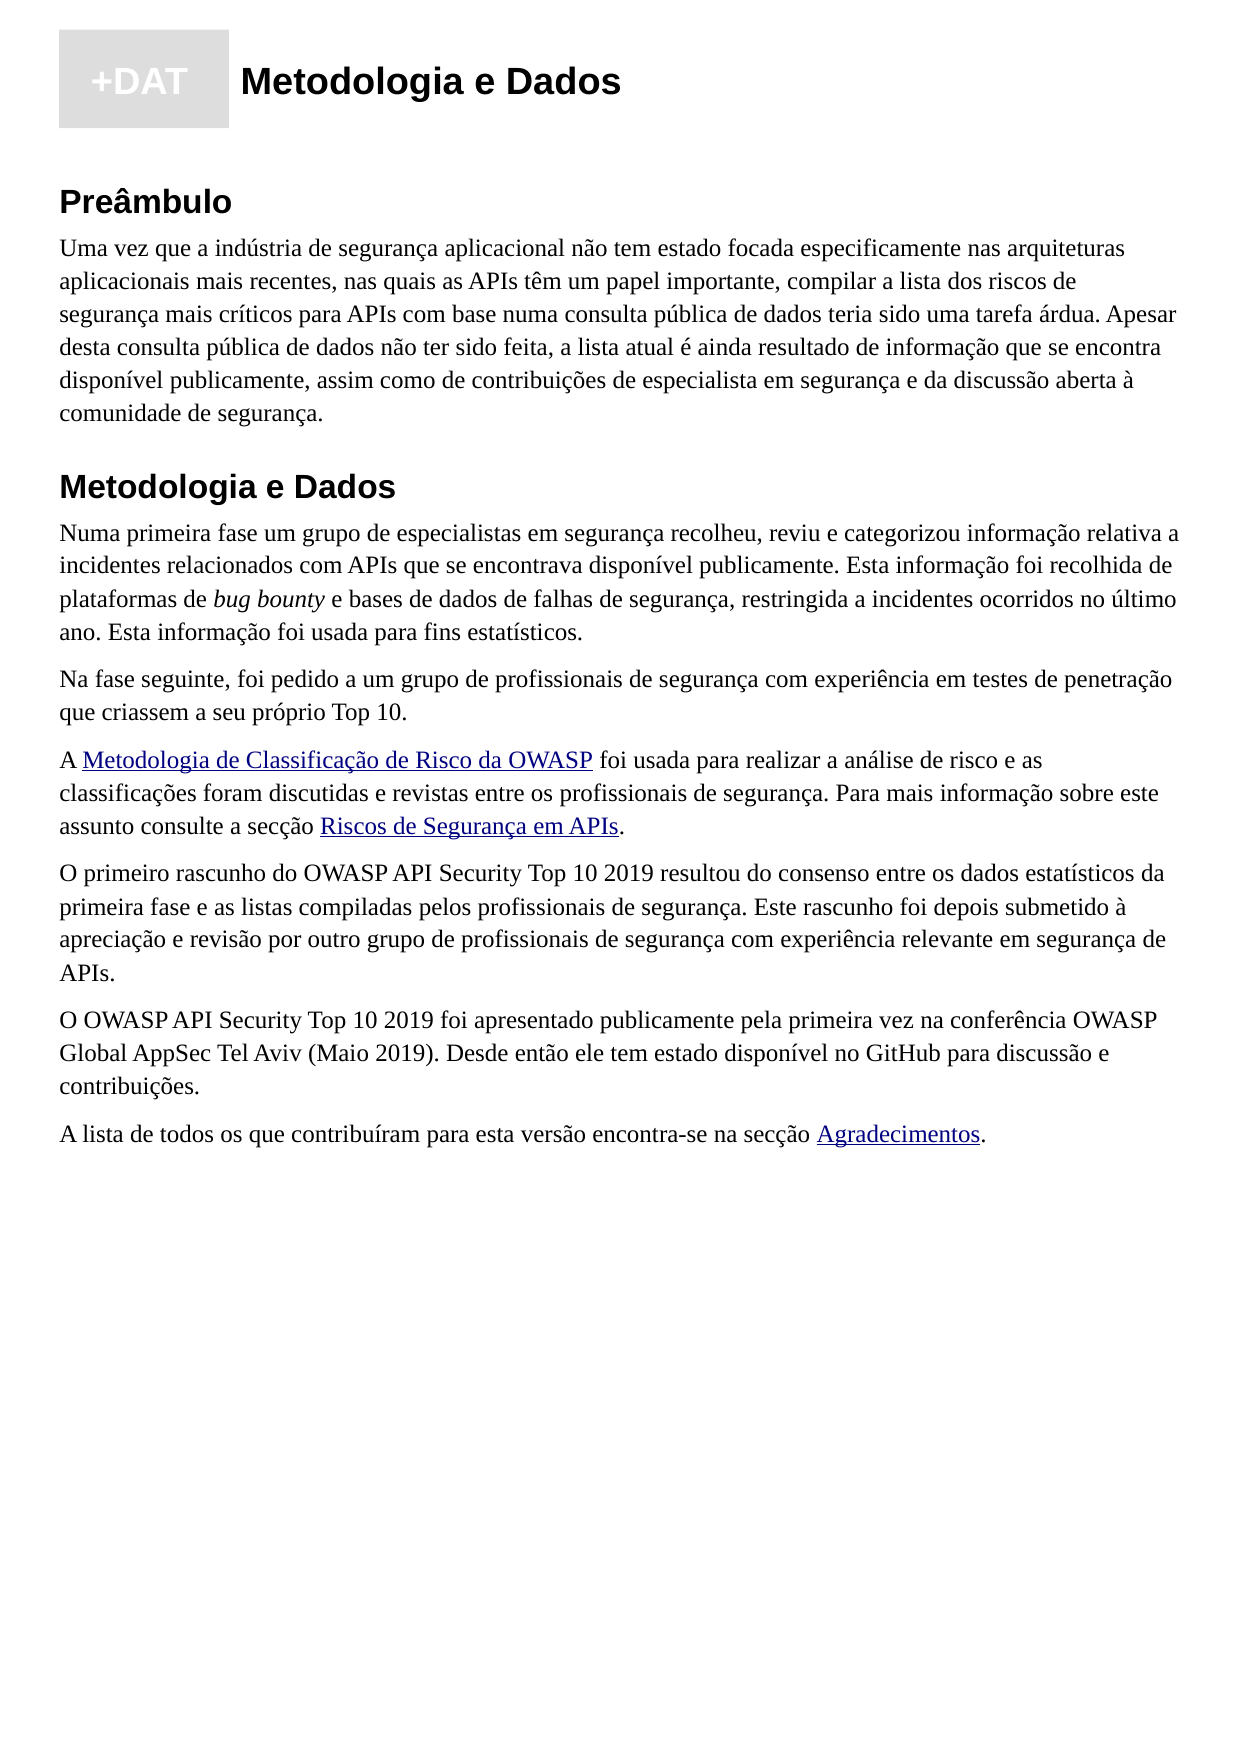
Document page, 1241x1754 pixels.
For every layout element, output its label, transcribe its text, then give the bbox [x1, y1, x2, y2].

text A Metodologia de Classificação de Risco da OWASP foi usada para realizar a análise de risco e as classificações foram discutidas e revistas entre os profissionais de segurança. Para mais informação sobre este assunto consulte a secção Riscos de Segurança em APIs. [59, 745, 1181, 840]
subtitle Metodologia e Dados [59, 466, 1181, 505]
text O OWASP API Security Top 10 2019 foi apresentado publicamente pela primeira vez na conferência OWASP Global AppSec Tel Aviv (Maio 2019). Desde então ele tem estado disponível no GitHub para discussão e contribuições. [59, 1005, 1181, 1100]
text Numa primeira fase um grupo de especialistas em segurança recolheu, reviu e categorizou informação relativa a incidentes relacionados com APIs que se encontrava disponível publicamente. Esta informação foi recolhida de plataformas de bug bounty e bases de dados de falhas de segurança, restringida a incidentes ocorridos no último ano. Esta informação foi usada para fins estatísticos. [59, 518, 1181, 645]
text A lista de todos os que contribuíram para esta versão encontra-se na secção Agradecimentos. [59, 1119, 1181, 1148]
text Uma vez que a indústria de segurança aplicacional não tem estado focada especificamente nas arquiteturas aplicacionais mais recentes, nas quais as APIs têm um papel importante, compilar a lista dos riscos de segurança mais críticos para APIs com base numa consulta pública de dados teria sido uma tarefa árdua. Apesar desta consulta pública de dados não ter sido feita, a lista atual é ainda resultado de informação que se encontra disponível publicamente, assim como de contribuições de especialista em segurança e da discussão aberta à comunidade de segurança. [59, 233, 1181, 427]
text Na fase seguinte, foi pedido a um grupo de profissionais de segurança com experiência em testes de penetração que criassem a seu próprio Top 10. [59, 664, 1181, 726]
subtitle Preâmbulo [59, 182, 1181, 220]
text O primeiro rascunho do OWASP API Security Top 10 2019 resultou do consenso entre os dados estatísticos da primeira fase e as listas compiladas pelos profissionais de segurança. Este rascunho foi depois submetido à apreciação e revisão por outro grupo de profissionais de segurança com experiência relevante em segurança de APIs. [59, 858, 1181, 986]
